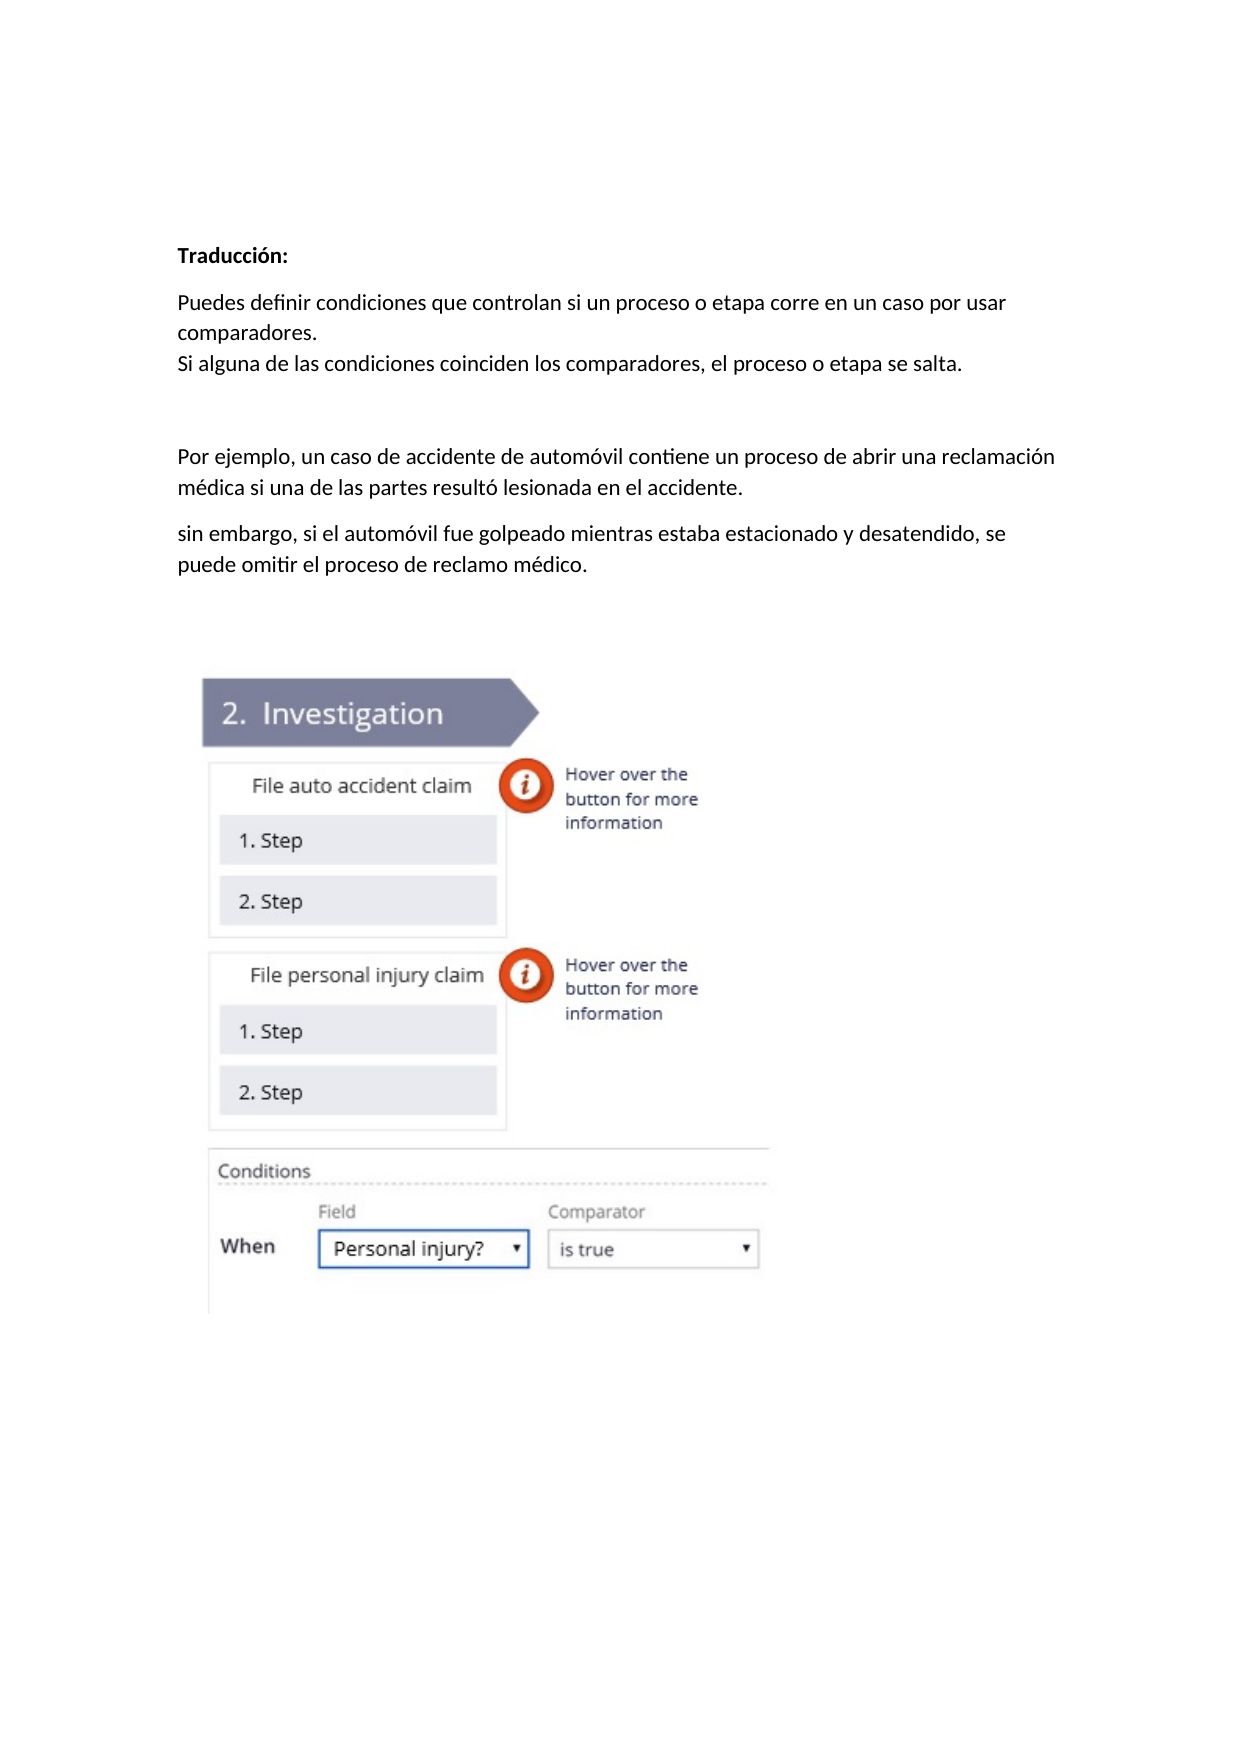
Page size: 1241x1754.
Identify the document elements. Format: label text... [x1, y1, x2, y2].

text Traducción: [177, 241, 1063, 269]
text sin embargo, si el automóvil fue golpeado mientras estaba estacionado y desatendido, se puede omitir el proceso de reclamo médico. [177, 519, 1063, 578]
text Puedes definir condiciones que controlan si un proceso o etapa corre en un caso por usar comparadores. Si alguna de las condiciones coinciden los comparadores, el proceso o etapa se salta. [177, 288, 1063, 377]
text Por ejemplo, un caso de accidente de automóvil contiene un proceso de abrir una reclamación médica si una de las partes resultó lesionada en el accidente. [177, 442, 1063, 501]
picture [177, 643, 839, 1314]
